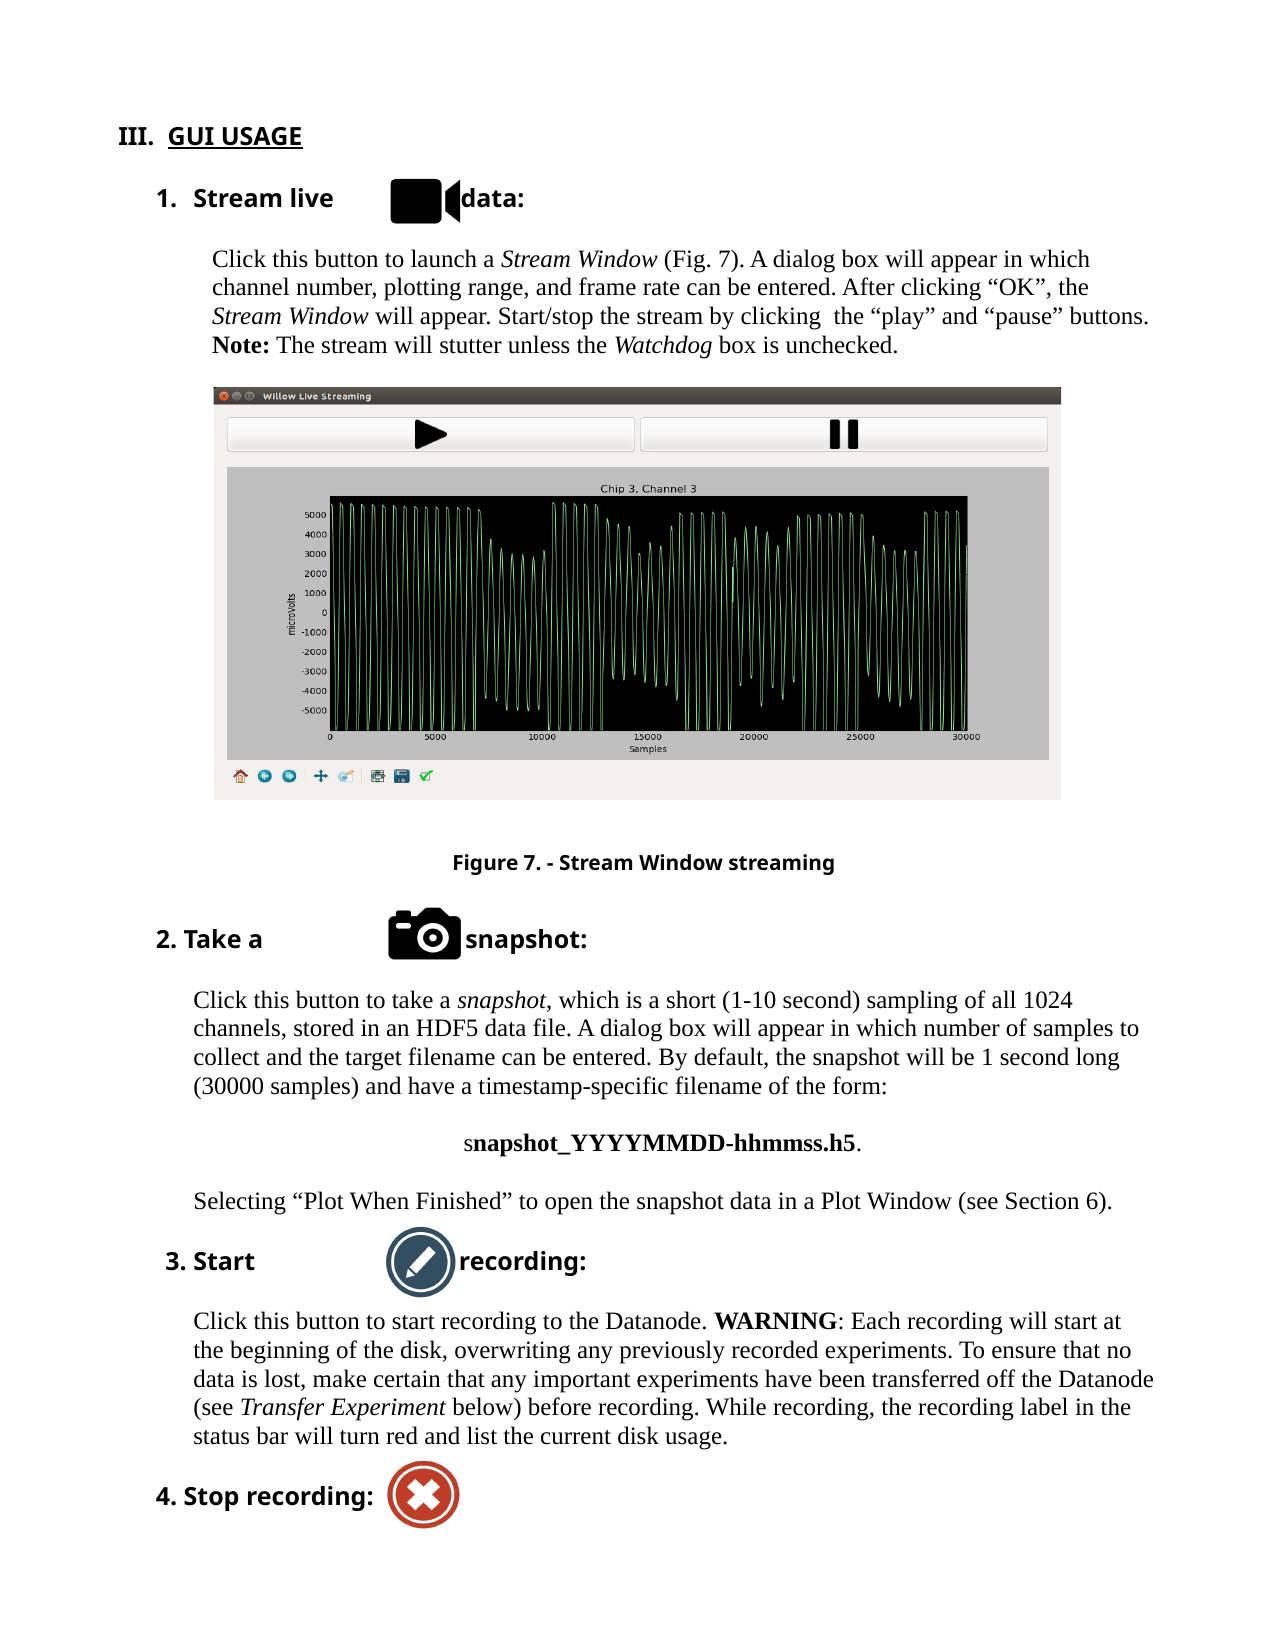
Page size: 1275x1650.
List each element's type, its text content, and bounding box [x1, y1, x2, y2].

text Click this button to start recording to the Datanode. WARNING: Each recording will start at the beginning of the disk, overwriting any previously recorded experiments. To ensure that no data is lost, make certain that any important experiments have been transferred off the Datanode (see Transfer Experiment below) before recording. While recording, the recording label in the status bar will turn red and list the current disk usage. [174, 1306, 1157, 1450]
text data: [461, 181, 1157, 215]
text 4. Stop recording: [156, 1479, 383, 1513]
text III. GUI USAGE [118, 118, 1157, 152]
text [463, 1479, 1157, 1513]
text recording: [459, 1243, 1157, 1277]
text 2. Take a [156, 922, 383, 956]
text 3. Start [165, 1243, 382, 1277]
text 1. Stream live [156, 181, 390, 215]
text snapshot_YYYYMMDD-hhmmss.h5. [174, 1128, 1157, 1157]
text Click this button to launch a Stream Window (Fig. 7). A dialog box will appear in which channel number, plotting range, and frame rate can be entered. After clicking “OK”, the Stream Window will appear. Start/stop the stream by clicking the “play” and “pause” buttons. Note: The stream will stutter unless the Watchdog box is unchecked. [193, 244, 1157, 359]
text Click this button to take a snapshot, which is a short (1-10 second) sampling of all 1024 channels, stored in an HDF5 data file. A dialog box will appear in which number of samples to collect and the target filename can be entered. By default, the snapshot will be 1 second long (30000 samples) and have a timestamp-specific filename of the form: [174, 985, 1157, 1100]
picture [383, 1457, 463, 1532]
picture [382, 1223, 459, 1301]
picture [213, 387, 1062, 800]
text Selecting “Plot When Finished” to open the snapshot data in a Plot Window (see Section 6). [174, 1186, 1157, 1215]
picture [390, 176, 461, 224]
picture [383, 895, 465, 972]
text snapshot: [465, 922, 1157, 956]
